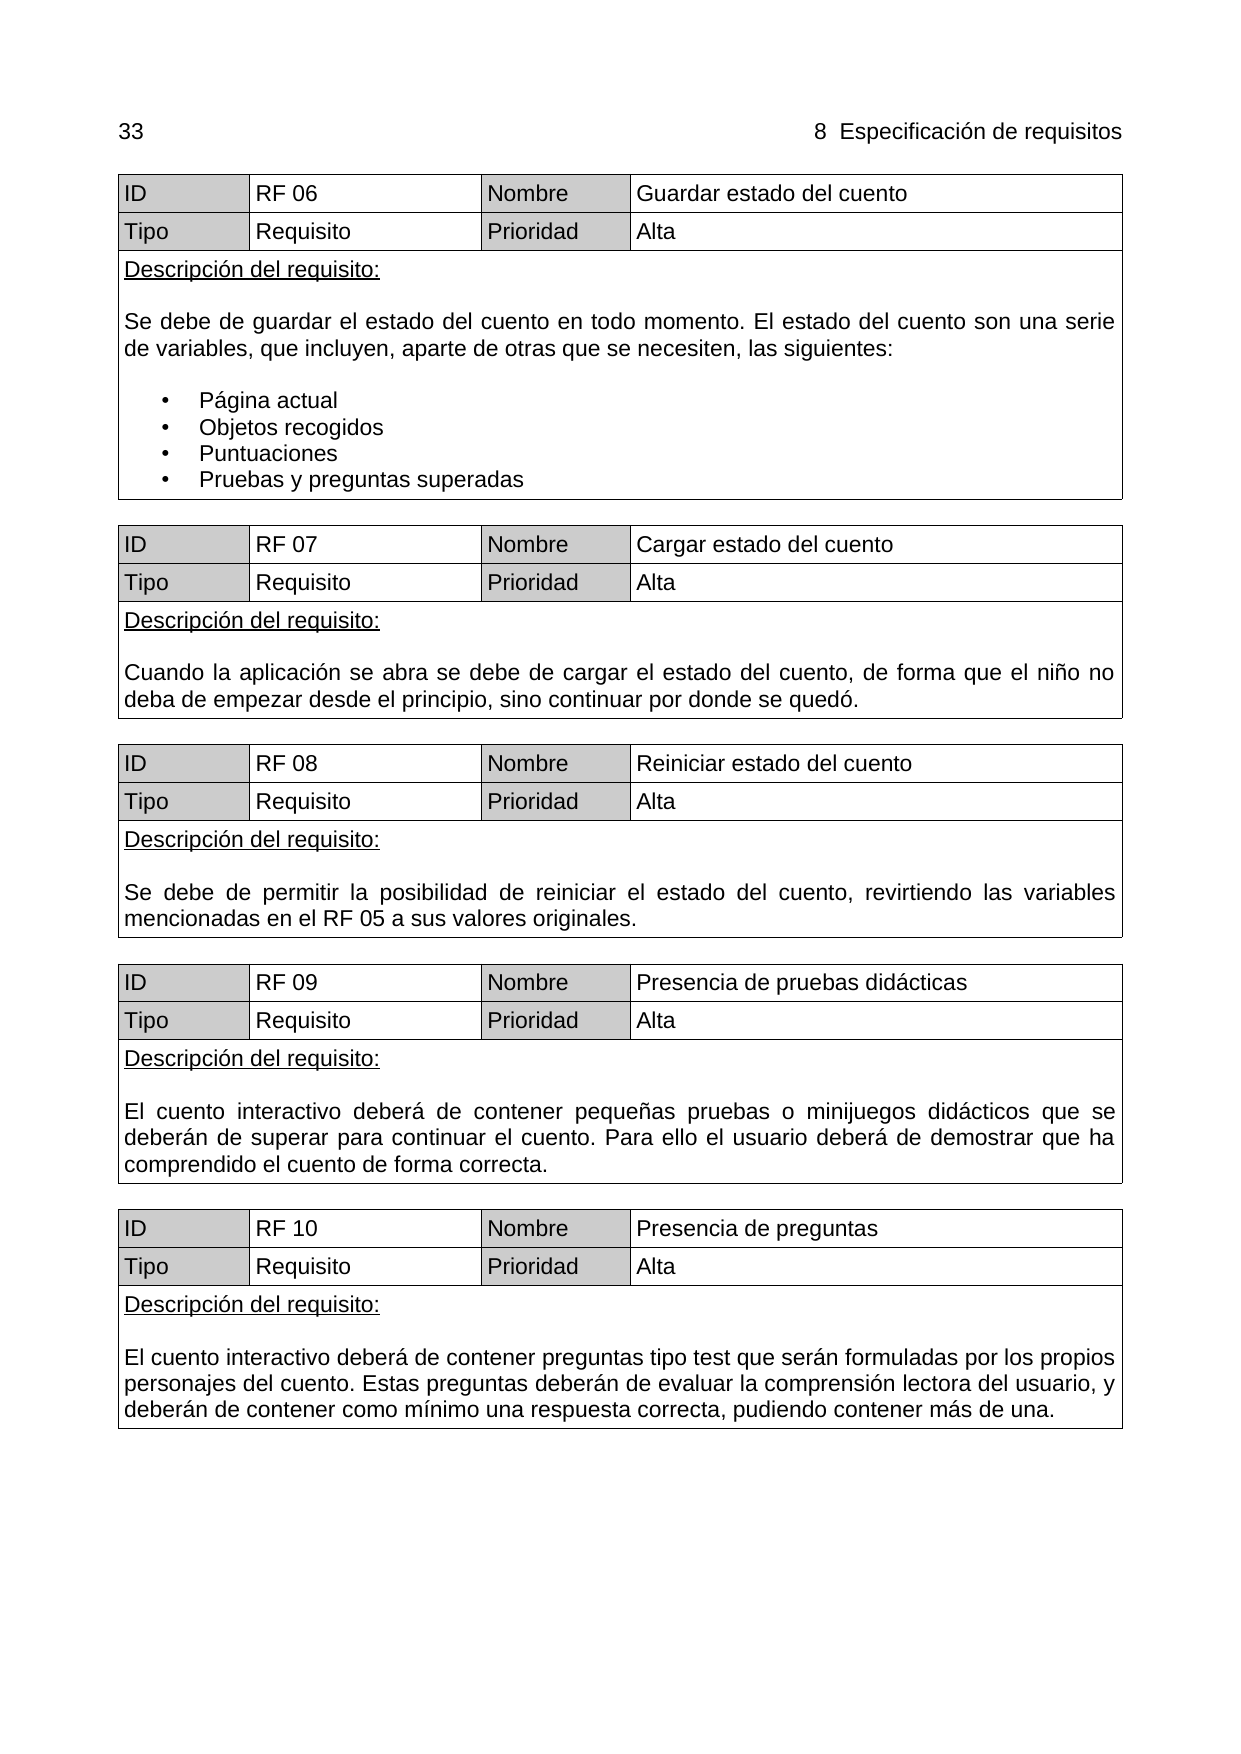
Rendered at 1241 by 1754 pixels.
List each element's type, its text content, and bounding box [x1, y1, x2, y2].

table_cell Alta [631, 783, 1122, 820]
table_cell Requisito [250, 564, 481, 601]
table_header Nombre [482, 745, 630, 782]
table_cell Requisito [250, 1248, 481, 1285]
table_header ID [119, 526, 249, 563]
table_header ID [119, 175, 249, 212]
table_cell Tipo [119, 1002, 249, 1039]
table_cell Tipo [119, 783, 249, 820]
table_cell Descripción del requisito: Se debe de guardar el estado del cuento en todo momento. El estado del cuento son una serie de variables, que incluyen, aparte de otras que se necesiten, las siguientes: Página actual Objetos recogidos Puntuaciones Pruebas y preguntas superadas [119, 251, 1122, 498]
table_header Nombre [482, 965, 630, 1001]
table_cell Prioridad [482, 783, 630, 820]
table_header ID [119, 745, 249, 782]
table_cell Descripción del requisito: El cuento interactivo deberá de contener pequeñas pruebas o minijuegos didácticos que se deberán de superar para continuar el cuento. Para ello el usuario deberá de demostrar que ha comprendido el cuento de forma correcta. [119, 1040, 1122, 1183]
table_header RF 08 [250, 745, 481, 782]
table_header ID [119, 965, 249, 1001]
table_cell Alta [631, 213, 1122, 250]
table_header RF 06 [250, 175, 481, 212]
table_cell Prioridad [482, 1248, 630, 1285]
table_header Nombre [482, 175, 630, 212]
table_cell Prioridad [482, 213, 630, 250]
table_cell Alta [631, 1002, 1122, 1039]
table_cell Requisito [250, 213, 481, 250]
table_cell Alta [631, 564, 1122, 601]
table_header Presencia de pruebas didácticas [631, 965, 1122, 1001]
table_header RF 09 [250, 965, 481, 1001]
table_header Cargar estado del cuento [631, 526, 1122, 563]
table_header RF 07 [250, 526, 481, 563]
table_cell Requisito [250, 1002, 481, 1039]
table_header Presencia de preguntas [631, 1210, 1122, 1247]
table_cell Descripción del requisito: Cuando la aplicación se abra se debe de cargar el estado del cuento, de forma que el niño no deba de empezar desde el principio, sino continuar por donde se quedó. [119, 602, 1122, 718]
table_cell Prioridad [482, 564, 630, 601]
table_cell Tipo [119, 213, 249, 250]
table_header Reiniciar estado del cuento [631, 745, 1122, 782]
table_header Nombre [482, 526, 630, 563]
table_cell Descripción del requisito: El cuento interactivo deberá de contener preguntas tipo test que serán formuladas por los propios personajes del cuento. Estas preguntas deberán de evaluar la comprensión lectora del usuario, y deberán de contener como mínimo una respuesta correcta, pudiendo contener más de una. [119, 1286, 1122, 1428]
table_cell Requisito [250, 783, 481, 820]
table_header Nombre [482, 1210, 630, 1247]
table_cell Alta [631, 1248, 1122, 1285]
table_cell Descripción del requisito: Se debe de permitir la posibilidad de reiniciar el estado del cuento, revirtiendo las variables mencionadas en el RF 05 a sus valores originales. [119, 821, 1122, 937]
table_header Guardar estado del cuento [631, 175, 1122, 212]
table_cell Tipo [119, 564, 249, 601]
table_cell Tipo [119, 1248, 249, 1285]
table_cell Prioridad [482, 1002, 630, 1039]
table_header ID [119, 1210, 249, 1247]
table_header RF 10 [250, 1210, 481, 1247]
